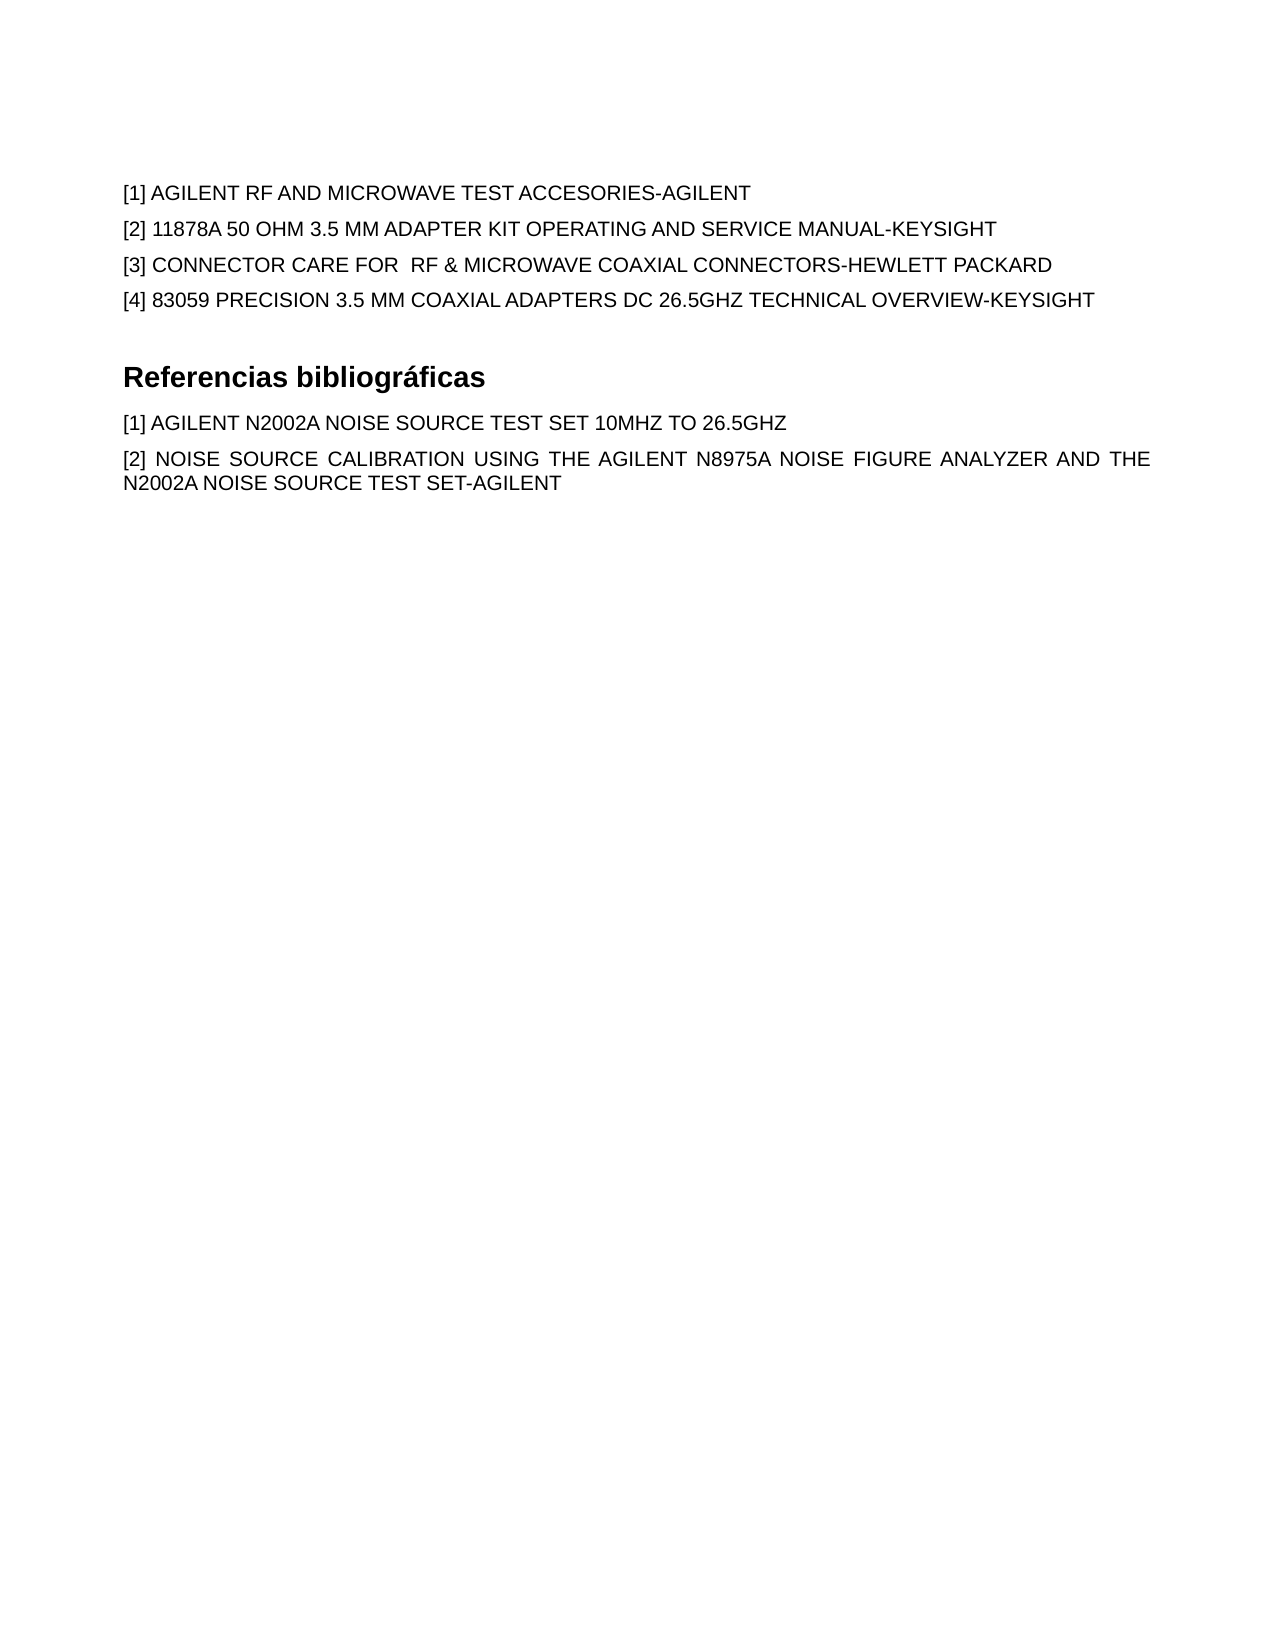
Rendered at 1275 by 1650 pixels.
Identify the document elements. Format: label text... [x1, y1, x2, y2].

text [2] 11878A 50 OHM 3.5 MM ADAPTER KIT OPERATING AND SERVICE MANUAL-KEYSIGHT [123, 217, 1152, 241]
text [4] 83059 PRECISION 3.5 MM COAXIAL ADAPTERS DC 26.5GHZ TECHNICAL OVERVIEW-KEYSIGHT [123, 288, 1152, 312]
text [2] NOISE SOURCE CALIBRATION USING THE AGILENT N8975A NOISE FIGURE ANALYZER AND THE N2002A NOISE SOURCE TEST SET-AGILENT [123, 447, 1152, 495]
subtitle Referencias bibliográficas [123, 360, 1152, 393]
text [1] AGILENT N2002A NOISE SOURCE TEST SET 10MHZ TO 26.5GHZ [123, 411, 1152, 435]
text [3] CONNECTOR CARE FOR RF & MICROWAVE COAXIAL CONNECTORS-HEWLETT PACKARD [123, 253, 1152, 277]
text [1] AGILENT RF AND MICROWAVE TEST ACCESORIES-AGILENT [123, 181, 1152, 205]
